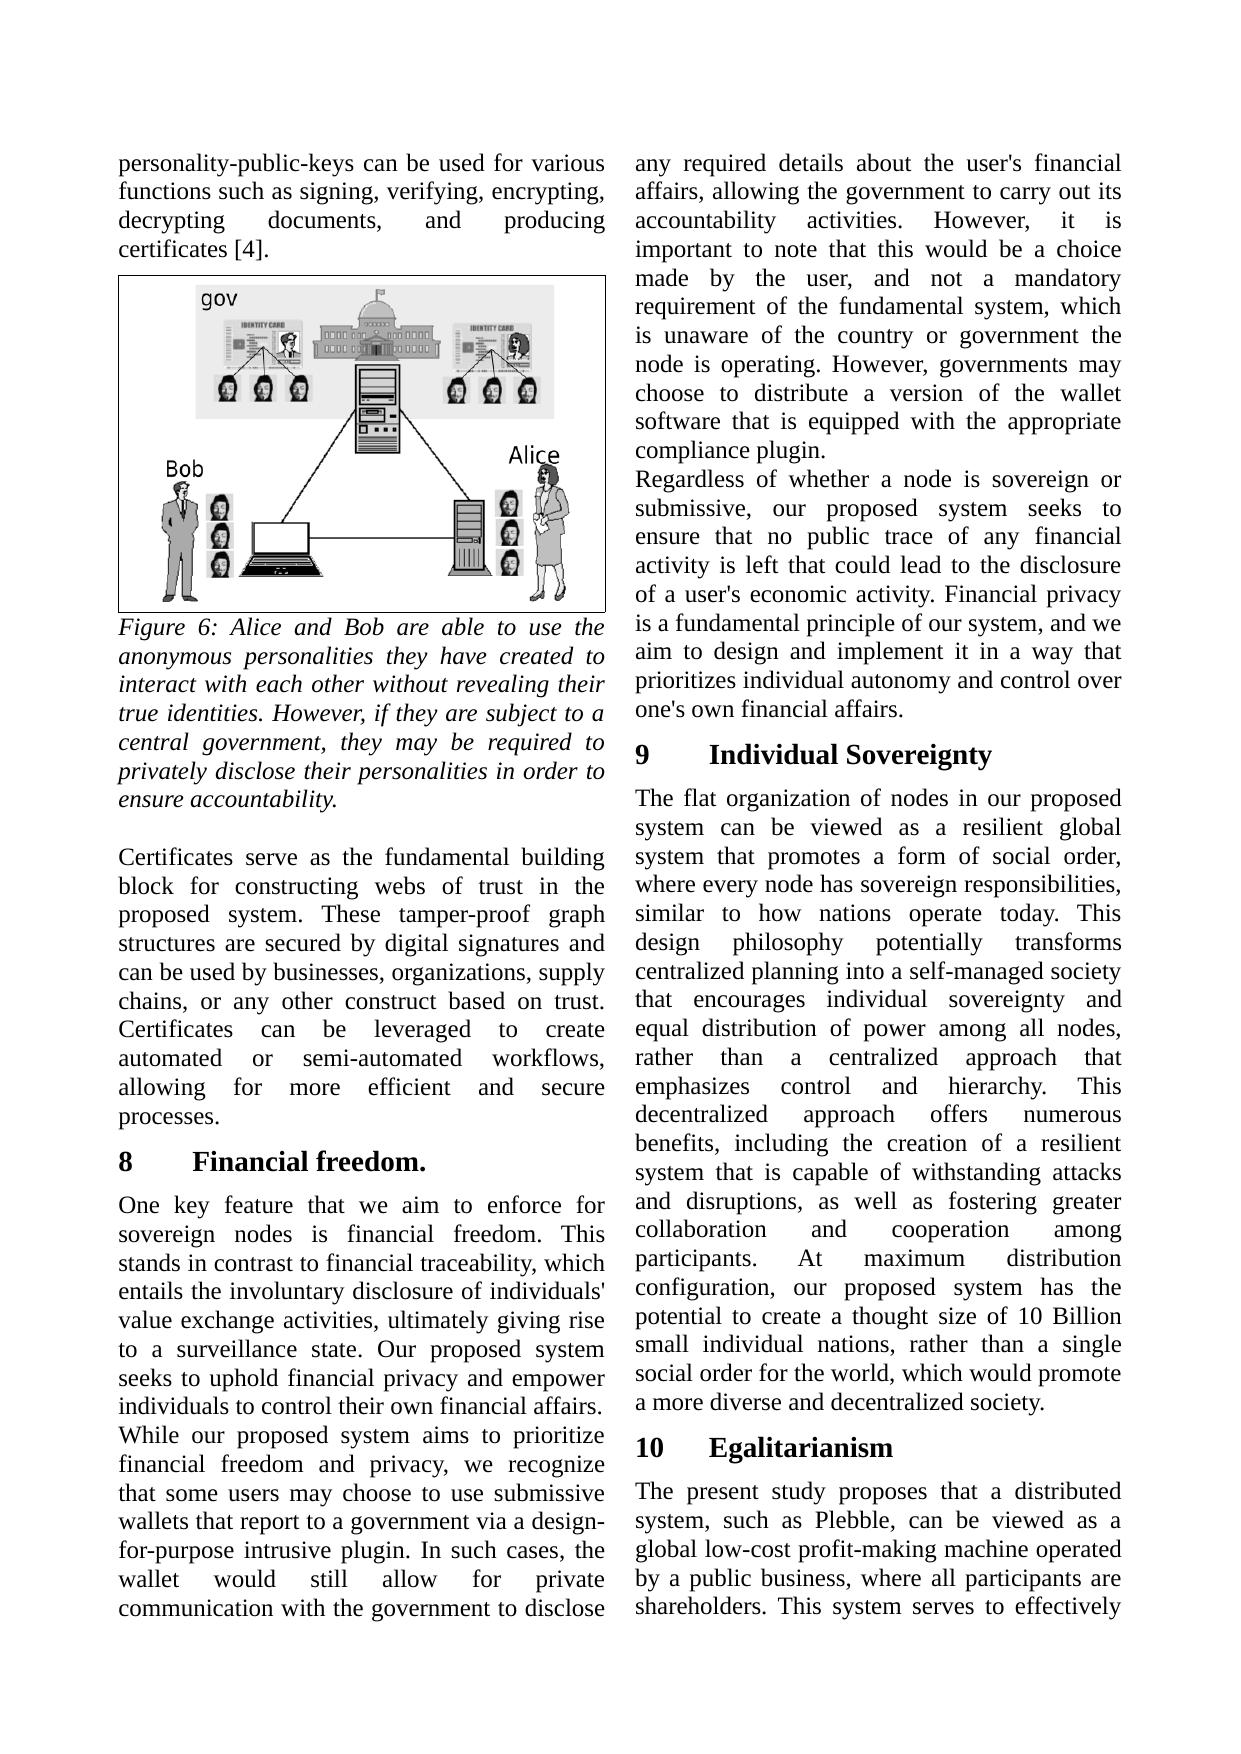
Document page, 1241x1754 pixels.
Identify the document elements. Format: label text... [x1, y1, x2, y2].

text The flat organization of nodes in our proposed system can be viewed as a resilient global system that promotes a form of social order, where every node has sovereign responsibilities, similar to how nations operate today. This design philosophy potentially transforms centralized planning into a self-managed society that encourages individual sovereignty and equal distribution of power among all nodes, rather than a centralized approach that emphasizes control and hierarchy. This decentralized approach offers numerous benefits, including the creation of a resilient system that is capable of withstanding attacks and disruptions, as well as fostering greater collaboration and cooperation among participants. At maximum distribution configuration, our proposed system has the potential to create a thought size of 10 Billion small individual nations, rather than a single social order for the world, which would promote a more diverse and decentralized society. [635, 783, 1122, 1416]
text personality-public-keys can be used for various functions such as signing, verifying, encrypting, decrypting documents, and producing certificates [4]. [118, 148, 605, 263]
subtitle Individual Sovereignty [635, 737, 1122, 771]
text Figure 6: Alice and Bob are able to use the anonymous personalities they have created to interact with each other without revealing their true identities. However, if they are subject to a central government, they may be required to privately disclose their personalities in order to ensure accountability. [118, 613, 605, 813]
text any required details about the user's financial affairs, allowing the government to carry out its accountability activities. However, it is important to note that this would be a choice made by the user, and not a mandatory requirement of the fundamental system, which is unaware of the country or government the node is operating. However, governments may choose to distribute a version of the wallet software that is equipped with the appropriate compliance plugin. [635, 148, 1122, 464]
text While our proposed system aims to prioritize financial freedom and privacy, we recognize that some users may choose to use submissive wallets that report to a government via a design-for-purpose intrusive plugin. In such cases, the wallet would still allow for private communication with the government to disclose [118, 1420, 605, 1621]
subtitle Financial freedom. [118, 1144, 605, 1178]
text Regardless of whether a node is sovereign or submissive, our proposed system seeks to ensure that no public trace of any financial activity is left that could lead to the disclosure of a user's economic activity. Financial privacy is a fundamental principle of our system, and we aim to design and implement it in a way that prioritizes individual autonomy and control over one's own financial affairs. [635, 464, 1122, 723]
text Certificates serve as the fundamental building block for constructing webs of trust in the proposed system. These tamper-proof graph structures are secured by digital signatures and can be used by businesses, organizations, supply chains, or any other construct based on trust. Certificates can be leveraged to create automated or semi-automated workflows, allowing for more efficient and secure processes. [118, 842, 605, 1129]
picture [121, 278, 603, 609]
subtitle Egalitarianism [635, 1430, 1122, 1464]
text [119, 276, 605, 612]
text The present study proposes that a distributed system, such as Plebble, can be viewed as a global low-cost profit-making machine operated by a public business, where all participants are shareholders. This system serves to effectively [635, 1476, 1122, 1620]
text One key feature that we aim to enforce for sovereign nodes is financial freedom. This stands in contrast to financial traceability, which entails the involuntary disclosure of individuals' value exchange activities, ultimately giving rise to a surveillance state. Our proposed system seeks to uphold financial privacy and empower individuals to control their own financial affairs. [118, 1190, 605, 1420]
